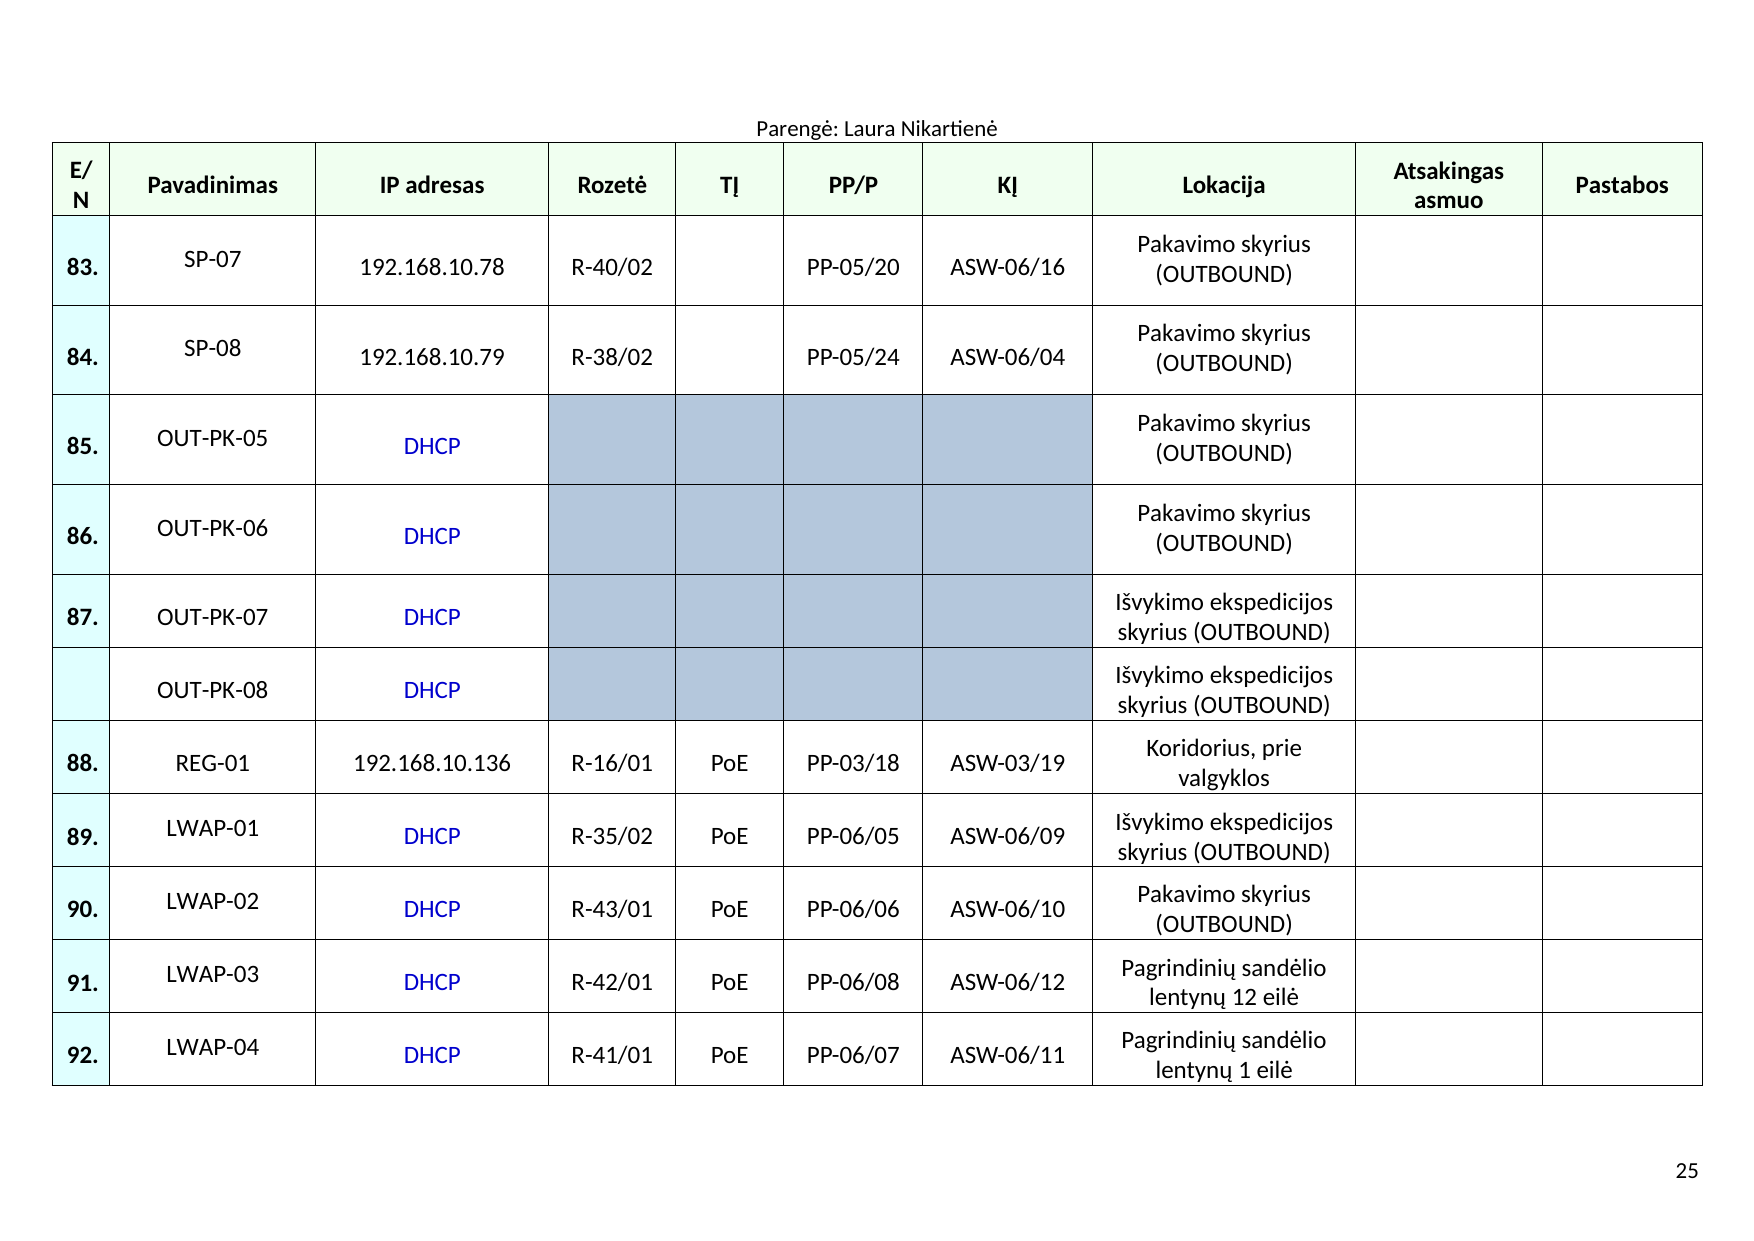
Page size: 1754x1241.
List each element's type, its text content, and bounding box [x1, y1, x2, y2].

table_cell [784, 485, 922, 574]
table_cell PP-03/18 [784, 721, 922, 793]
table_cell PP-05/24 [784, 306, 922, 394]
table_cell [923, 575, 1092, 647]
table_cell REG-01 [110, 721, 315, 793]
table_cell Pagrindinių sandėlio lentynų 12 eilė [1093, 940, 1355, 1012]
table_cell Pakavimo skyrius (OUTBOUND) [1093, 306, 1355, 394]
table_header TĮ [676, 143, 783, 215]
table_cell DHCP [316, 1013, 548, 1085]
table_cell [923, 395, 1092, 484]
table_cell [549, 485, 675, 574]
table_cell [676, 575, 783, 647]
table_cell [923, 648, 1092, 720]
table_cell PoE [676, 867, 783, 939]
table_cell [53, 794, 109, 866]
table_cell [676, 216, 783, 305]
table_cell [549, 575, 675, 647]
table_cell SP-07 [110, 216, 315, 305]
table_cell OUT-PK-07 [110, 575, 315, 647]
table_cell LWAP-01 [110, 794, 315, 866]
table_cell R-42/01 [549, 940, 675, 1012]
table_cell PoE [676, 940, 783, 1012]
table_cell R-43/01 [549, 867, 675, 939]
table_cell ASW-06/16 [923, 216, 1092, 305]
table_cell ASW-06/11 [923, 1013, 1092, 1085]
table_cell PP-06/06 [784, 867, 922, 939]
table_cell [53, 485, 109, 574]
table_cell [1356, 940, 1542, 1012]
table_cell [1356, 575, 1542, 647]
table_header IP adresas [316, 143, 548, 215]
table_cell [676, 648, 783, 720]
table_cell [923, 485, 1092, 574]
table_cell [1356, 794, 1542, 866]
table_cell [1356, 648, 1542, 720]
table_cell R-40/02 [549, 216, 675, 305]
table_cell DHCP [316, 940, 548, 1012]
table_cell PP-05/20 [784, 216, 922, 305]
table_cell Išvykimo ekspedicijos skyrius (OUTBOUND) [1093, 575, 1355, 647]
table_cell LWAP-03 [110, 940, 315, 1012]
table_cell [676, 395, 783, 484]
table_cell [1356, 1013, 1542, 1085]
table_cell ASW-06/09 [923, 794, 1092, 866]
table_cell Pakavimo skyrius (OUTBOUND) [1093, 485, 1355, 574]
table_cell ASW-03/19 [923, 721, 1092, 793]
table_cell DHCP [316, 485, 548, 574]
table_cell Koridorius, prie valgyklos [1093, 721, 1355, 793]
table_cell DHCP [316, 867, 548, 939]
table_cell [784, 575, 922, 647]
table_cell LWAP-02 [110, 867, 315, 939]
table_cell OUT-PK-08 [110, 648, 315, 720]
table_cell [53, 306, 109, 394]
table_cell [53, 648, 109, 720]
table_cell Pagrindinių sandėlio lentynų 1 eilė [1093, 1013, 1355, 1085]
table_cell ASW-06/04 [923, 306, 1092, 394]
table_cell [1356, 485, 1542, 574]
table_cell DHCP [316, 395, 548, 484]
table_cell [1543, 940, 1702, 1012]
table_cell R-41/01 [549, 1013, 675, 1085]
table_cell PP-06/05 [784, 794, 922, 866]
table_header Lokacija [1093, 143, 1355, 215]
table_header E/N [53, 143, 109, 215]
table_cell Pakavimo skyrius (OUTBOUND) [1093, 867, 1355, 939]
table_cell [1543, 485, 1702, 574]
table_header KĮ [923, 143, 1092, 215]
table_cell [53, 1013, 109, 1085]
table_cell [53, 575, 109, 647]
table_cell ASW-06/12 [923, 940, 1092, 1012]
table_cell [1543, 395, 1702, 484]
table_cell PP-06/08 [784, 940, 922, 1012]
table_cell [1356, 306, 1542, 394]
table_cell [784, 395, 922, 484]
table_cell PoE [676, 794, 783, 866]
table_cell [676, 306, 783, 394]
table_cell Pakavimo skyrius (OUTBOUND) [1093, 395, 1355, 484]
table_cell R-35/02 [549, 794, 675, 866]
table_cell [53, 721, 109, 793]
table_header Rozetė [549, 143, 675, 215]
table_cell R-38/02 [549, 306, 675, 394]
table_cell Pakavimo skyrius (OUTBOUND) [1093, 216, 1355, 305]
table_cell [1543, 794, 1702, 866]
table_cell R-16/01 [549, 721, 675, 793]
table_cell DHCP [316, 575, 548, 647]
table_cell [53, 940, 109, 1012]
table_cell SP-08 [110, 306, 315, 394]
table_cell [1356, 395, 1542, 484]
table_cell Išvykimo ekspedicijos skyrius (OUTBOUND) [1093, 794, 1355, 866]
table_cell PP-06/07 [784, 1013, 922, 1085]
table_cell OUT-PK-05 [110, 395, 315, 484]
table_cell [549, 395, 675, 484]
table_cell [1543, 721, 1702, 793]
table_cell [53, 216, 109, 305]
table_cell [1543, 1013, 1702, 1085]
table_cell 192.168.10.79 [316, 306, 548, 394]
table_cell LWAP-04 [110, 1013, 315, 1085]
table_cell [1543, 575, 1702, 647]
table_header Atsakingas asmuo [1356, 143, 1542, 215]
table_cell Išvykimo ekspedicijos skyrius (OUTBOUND) [1093, 648, 1355, 720]
table_cell [53, 867, 109, 939]
table_cell [1356, 216, 1542, 305]
table_cell PoE [676, 721, 783, 793]
table_cell [1356, 721, 1542, 793]
table_cell ASW-06/10 [923, 867, 1092, 939]
table_cell [549, 648, 675, 720]
table_cell 192.168.10.136 [316, 721, 548, 793]
table_cell 192.168.10.78 [316, 216, 548, 305]
table_header PP/P [784, 143, 922, 215]
table_cell DHCP [316, 648, 548, 720]
table_cell [1543, 648, 1702, 720]
table_cell [676, 485, 783, 574]
table_cell [1543, 216, 1702, 305]
table_header Pavadinimas [110, 143, 315, 215]
table_cell [784, 648, 922, 720]
table_cell OUT-PK-06 [110, 485, 315, 574]
table_header Pastabos [1543, 143, 1702, 215]
table_cell PoE [676, 1013, 783, 1085]
table_cell [1543, 306, 1702, 394]
table_cell [53, 395, 109, 484]
table_cell [1543, 867, 1702, 939]
table_cell [1356, 867, 1542, 939]
table_cell DHCP [316, 794, 548, 866]
